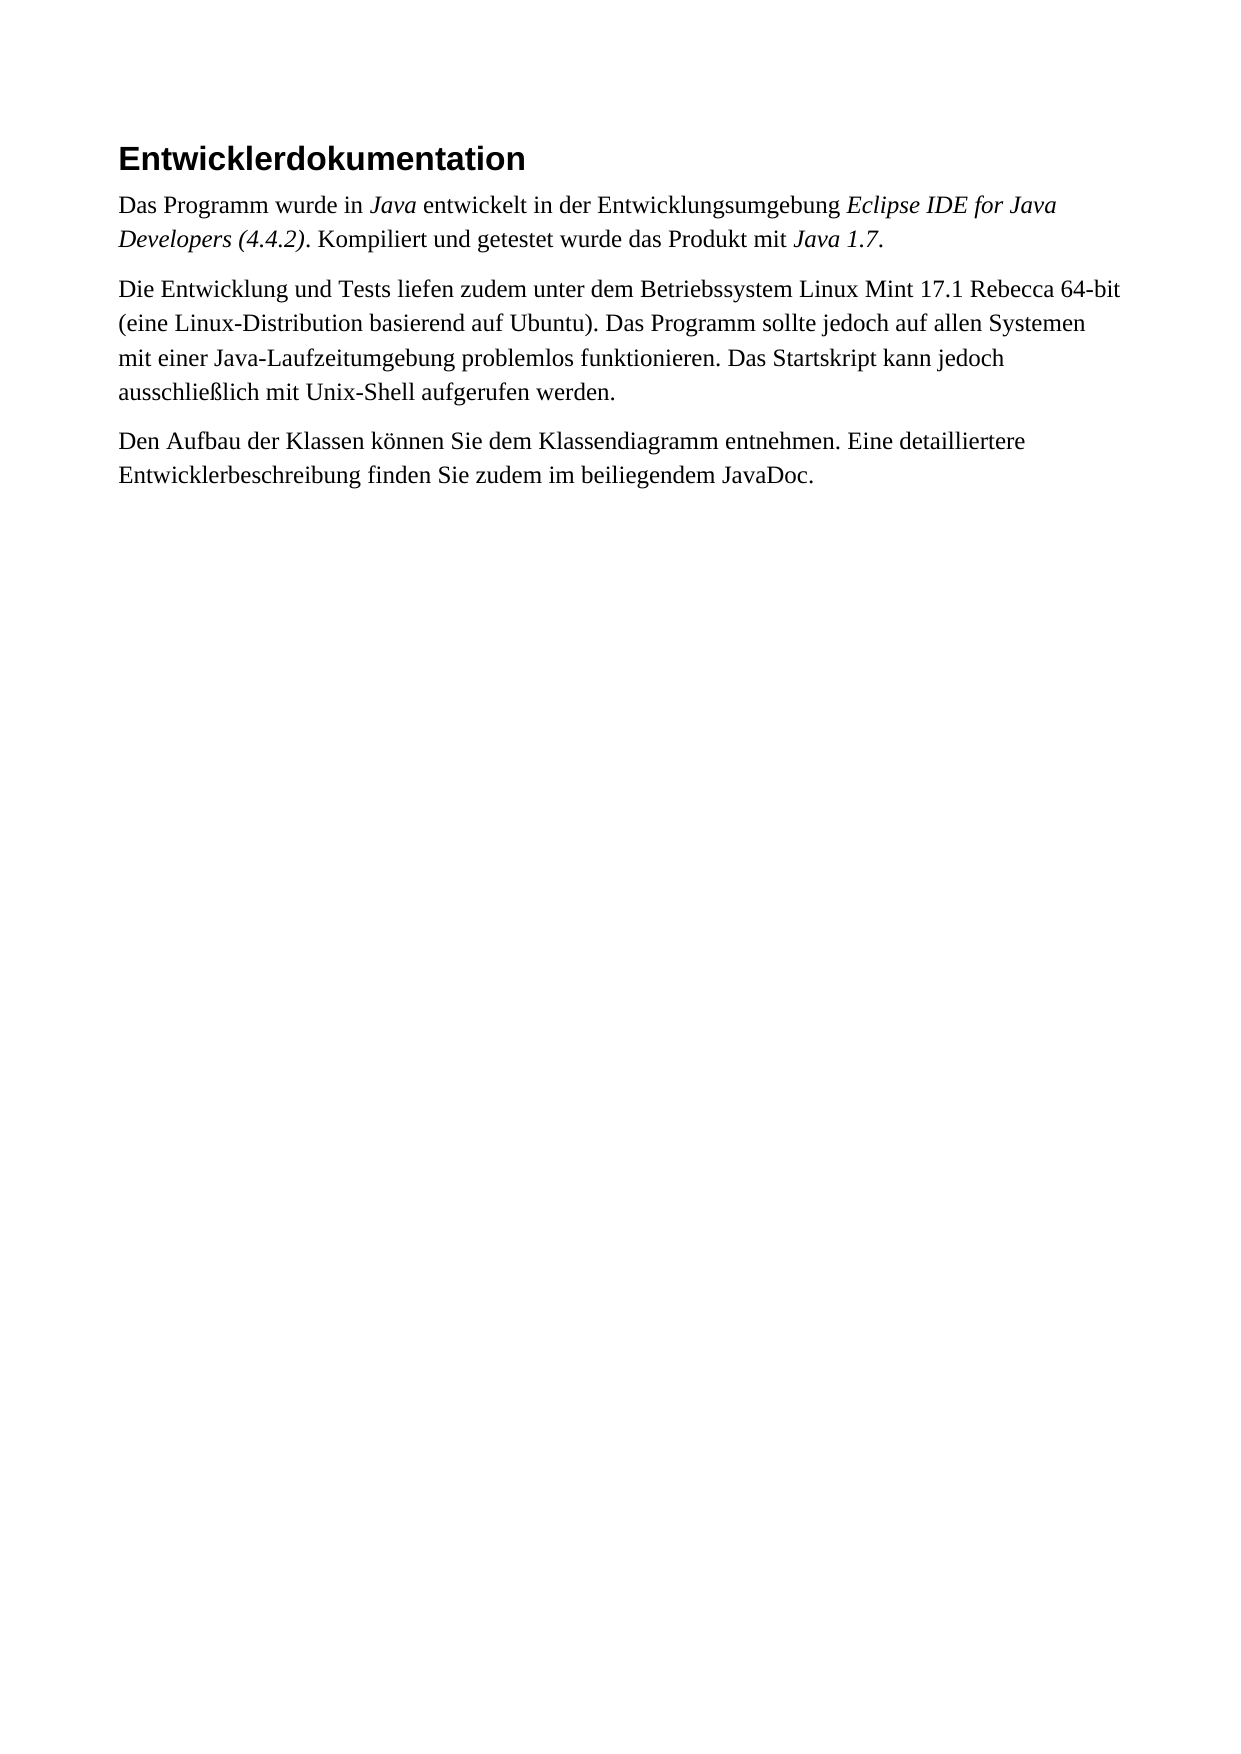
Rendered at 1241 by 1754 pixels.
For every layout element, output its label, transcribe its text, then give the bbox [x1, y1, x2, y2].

subtitle Entwicklerdokumentation [118, 139, 1122, 178]
text Das Programm wurde in Java entwickelt in der Entwicklungsumgebung Eclipse IDE for Java Developers (4.4.2). Kompiliert und getestet wurde das Produkt mit Java 1.7. [118, 190, 1122, 253]
text Die Entwicklung und Tests liefen zudem unter dem Betriebssystem Linux Mint 17.1 Rebecca 64-bit (eine Linux-Distribution basierend auf Ubuntu). Das Programm sollte jedoch auf allen Systemen mit einer Java-Laufzeitumgebung problemlos funktionieren. Das Startskript kann jedoch ausschließlich mit Unix-Shell aufgerufen werden. [118, 274, 1122, 406]
text Den Aufbau der Klassen können Sie dem Klassendiagramm entnehmen. Eine detailliertere Entwicklerbeschreibung finden Sie zudem im beiliegendem JavaDoc. [118, 426, 1122, 489]
